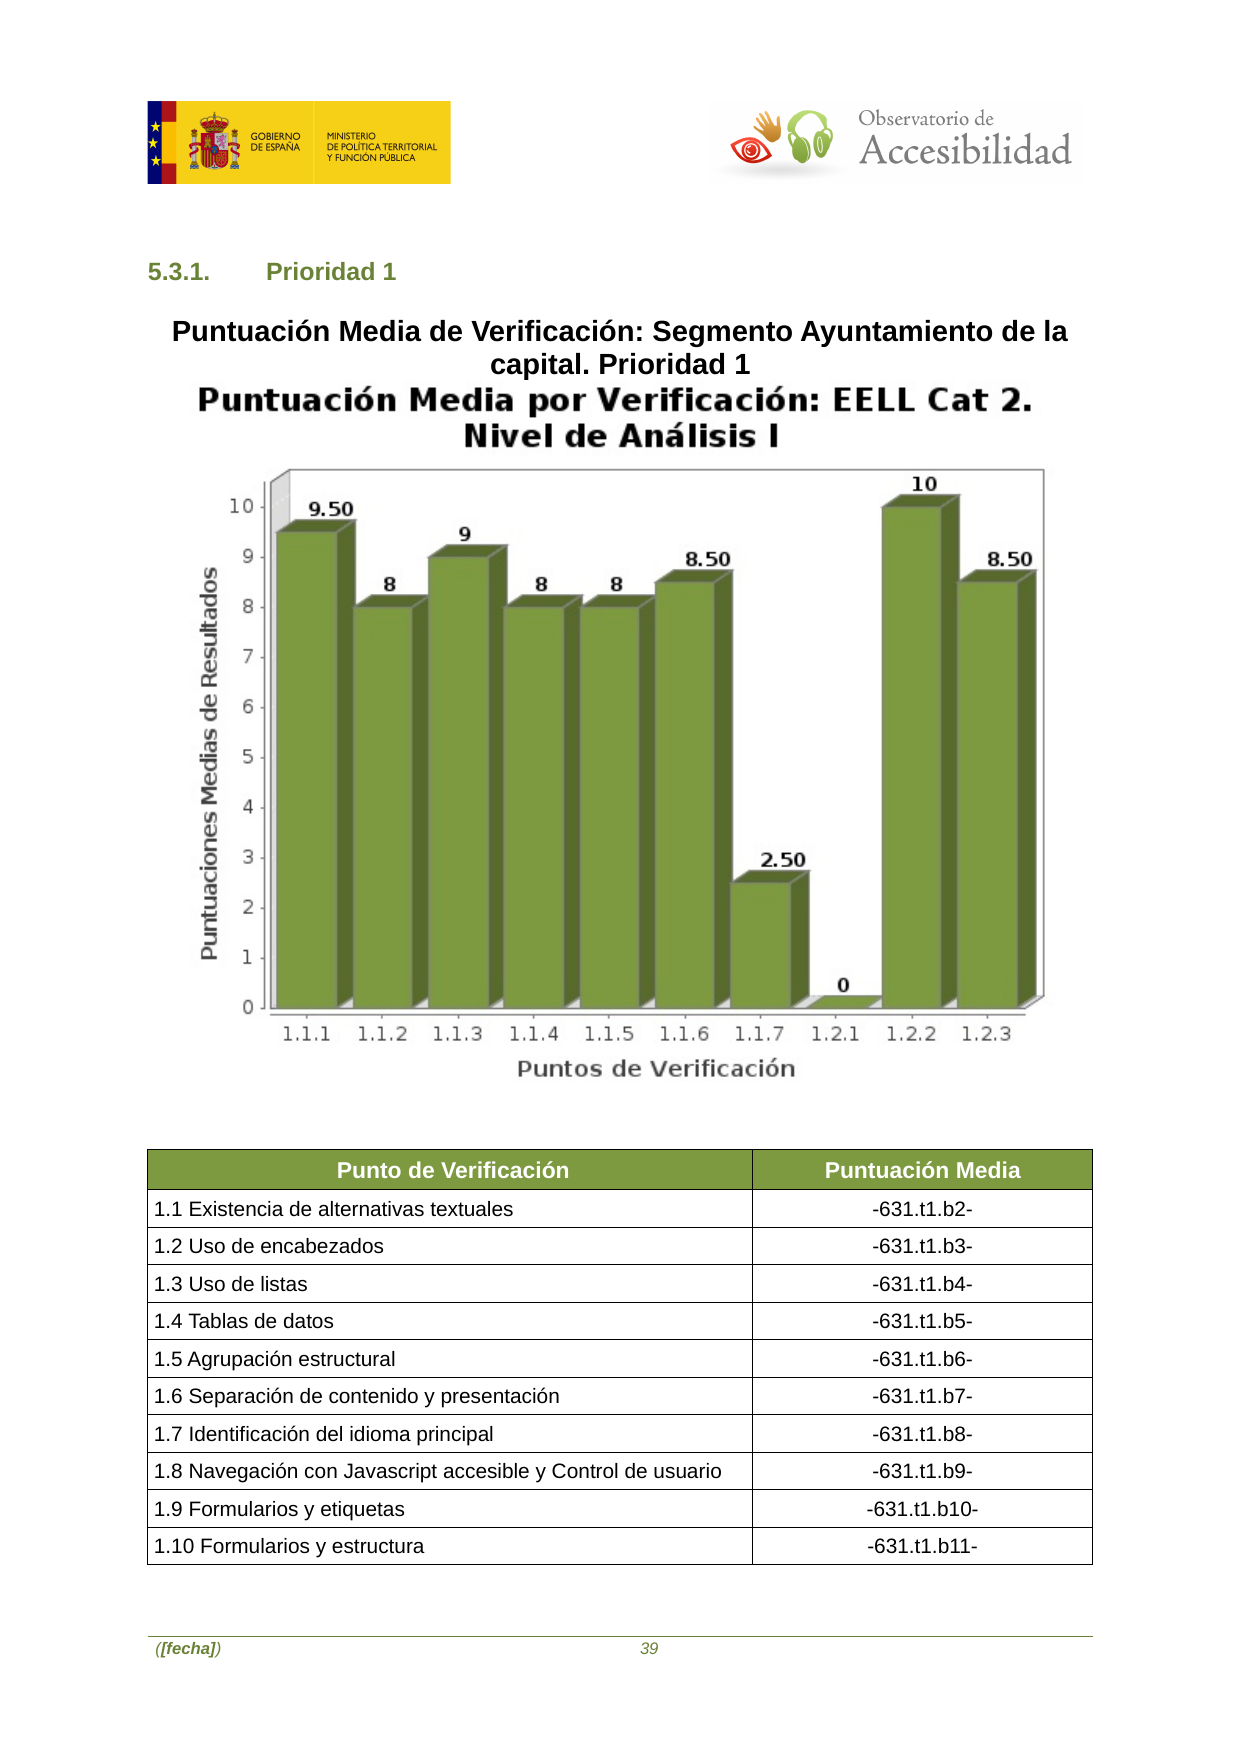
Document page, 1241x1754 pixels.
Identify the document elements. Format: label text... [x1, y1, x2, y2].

table_cell 1.2 Uso de encabezados [148, 1228, 752, 1264]
table_cell -631.t1.b5- [753, 1303, 1092, 1339]
table_cell -631.t1.b6- [753, 1340, 1092, 1377]
picture [178, 380, 1062, 1091]
text Puntuación Media de Verificación: Segmento Ayuntamiento de la capital. Prioridad 1 [148, 314, 1092, 381]
table_cell 1.7 Identificación del idioma principal [148, 1415, 752, 1452]
table_cell 1.3 Uso de listas [148, 1265, 752, 1302]
table_cell 1.5 Agrupación estructural [148, 1340, 752, 1377]
table_cell -631.t1.b3- [753, 1228, 1092, 1264]
table_cell 1.6 Separación de contenido y presentación [148, 1378, 752, 1414]
table_cell 1.1 Existencia de alternativas textuales [148, 1190, 752, 1227]
table_cell -631.t1.b11- [753, 1528, 1092, 1564]
table_cell 1.9 Formularios y etiquetas [148, 1490, 752, 1527]
table_header Punto de Verificación [148, 1150, 752, 1189]
subtitle Prioridad 1 [148, 257, 1092, 286]
table_cell 1.4 Tablas de datos [148, 1303, 752, 1339]
table_header Puntuación Media [753, 1150, 1092, 1189]
table_cell -631.t1.b4- [753, 1265, 1092, 1302]
table_cell -631.t1.b8- [753, 1415, 1092, 1452]
table_cell -631.t1.b2- [753, 1190, 1092, 1227]
table_cell 1.10 Formularios y estructura [148, 1528, 752, 1564]
picture [147, 101, 451, 184]
table_cell 1.8 Navegación con Javascript accesible y Control de usuario [148, 1453, 752, 1489]
table_cell -631.t1.b9- [753, 1453, 1092, 1489]
picture [710, 101, 1086, 184]
table_cell -631.t1.b10- [753, 1490, 1092, 1527]
table_cell -631.t1.b7- [753, 1378, 1092, 1414]
